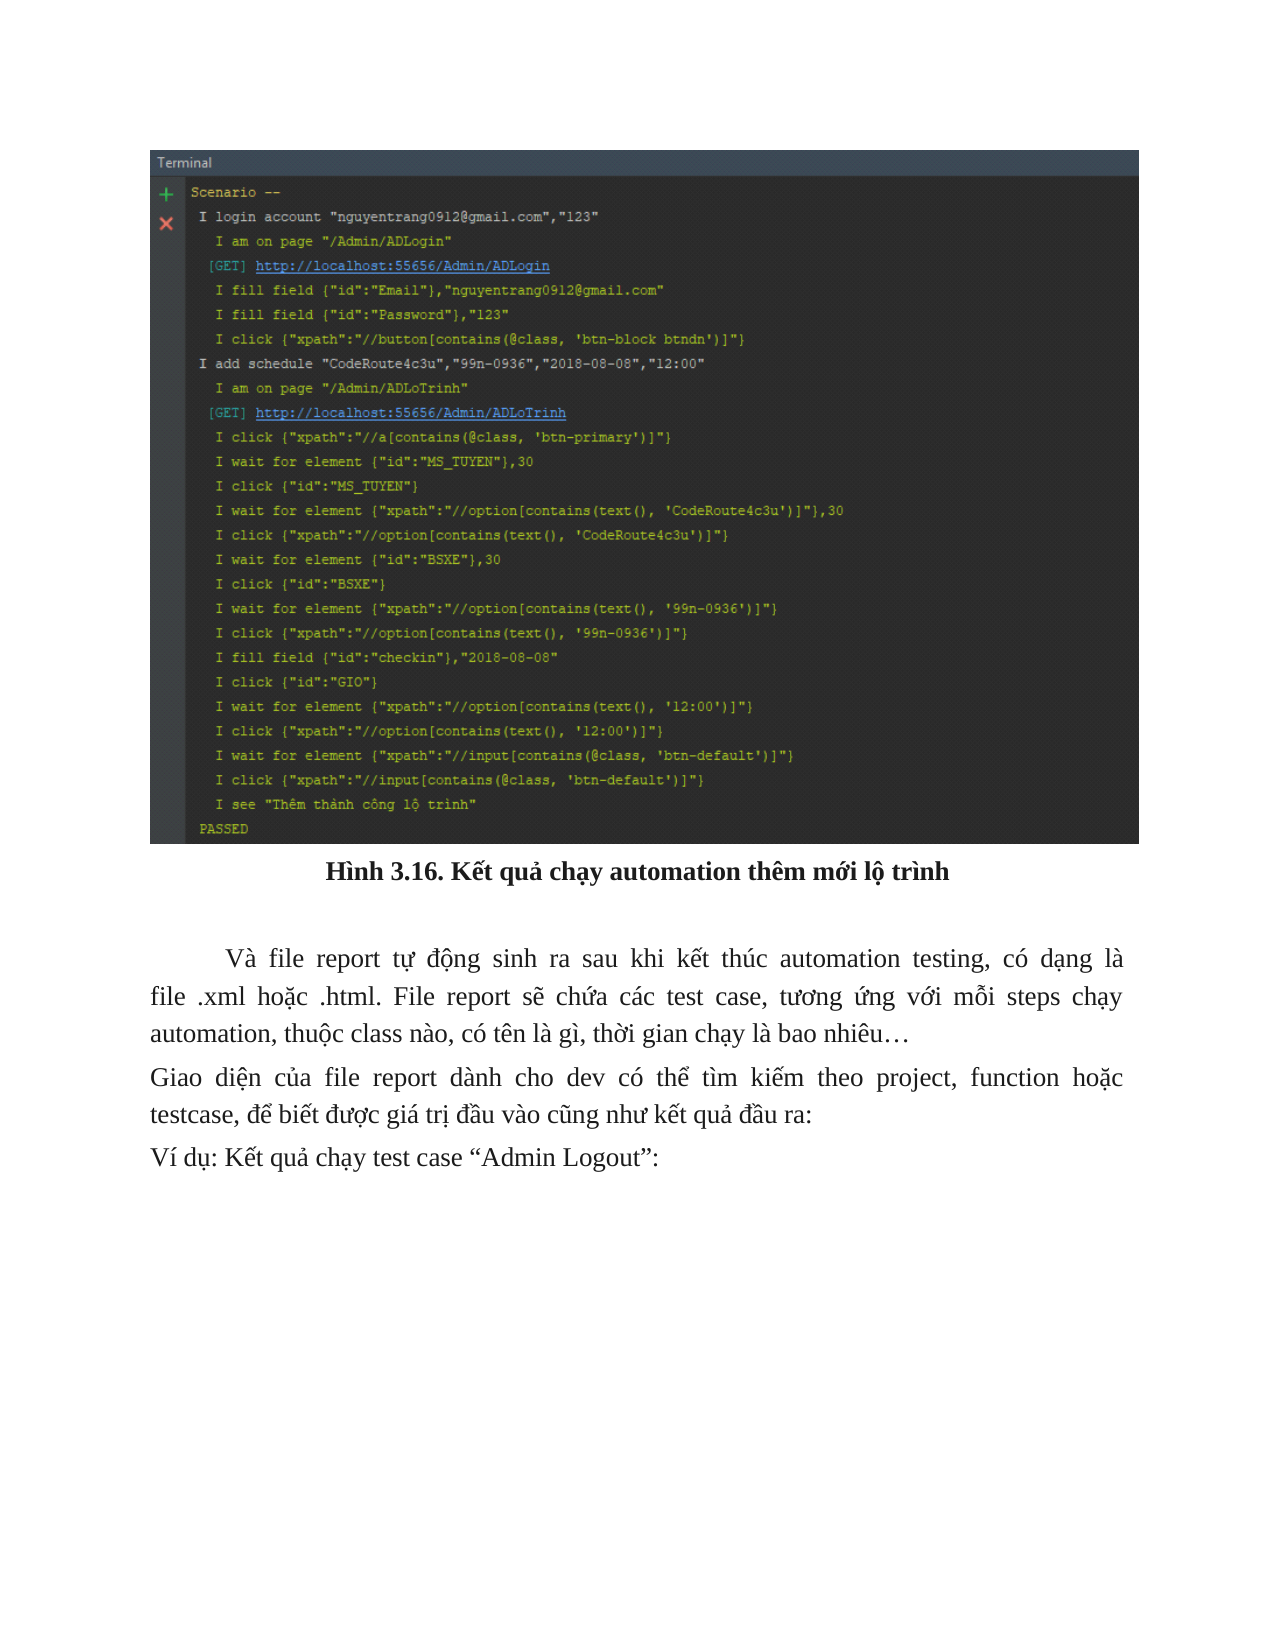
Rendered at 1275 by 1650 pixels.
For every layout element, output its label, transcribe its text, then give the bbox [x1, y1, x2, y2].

text Ví dụ: Kết quả chạy test case “Admin Logout”: [150, 1142, 1125, 1173]
text Và file report tự động sinh ra sau khi kết thúc automation testing, có dạng là file .xml hoặc .html. File report sẽ chứa các test case, tương ứng với mỗi steps chạy automation, thuộc class nào, có tên là gì, thời gian chạy là bao nhiêu… [150, 943, 1125, 1048]
text Hình 3.16. Kết quả chạy automation thêm mới lộ trình [150, 856, 1125, 887]
text Giao diện của file report dành cho dev có thể tìm kiếm theo project, function hoặc testcase, để biết được giá trị đầu vào cũng như kết quả đầu ra: [150, 1061, 1125, 1129]
